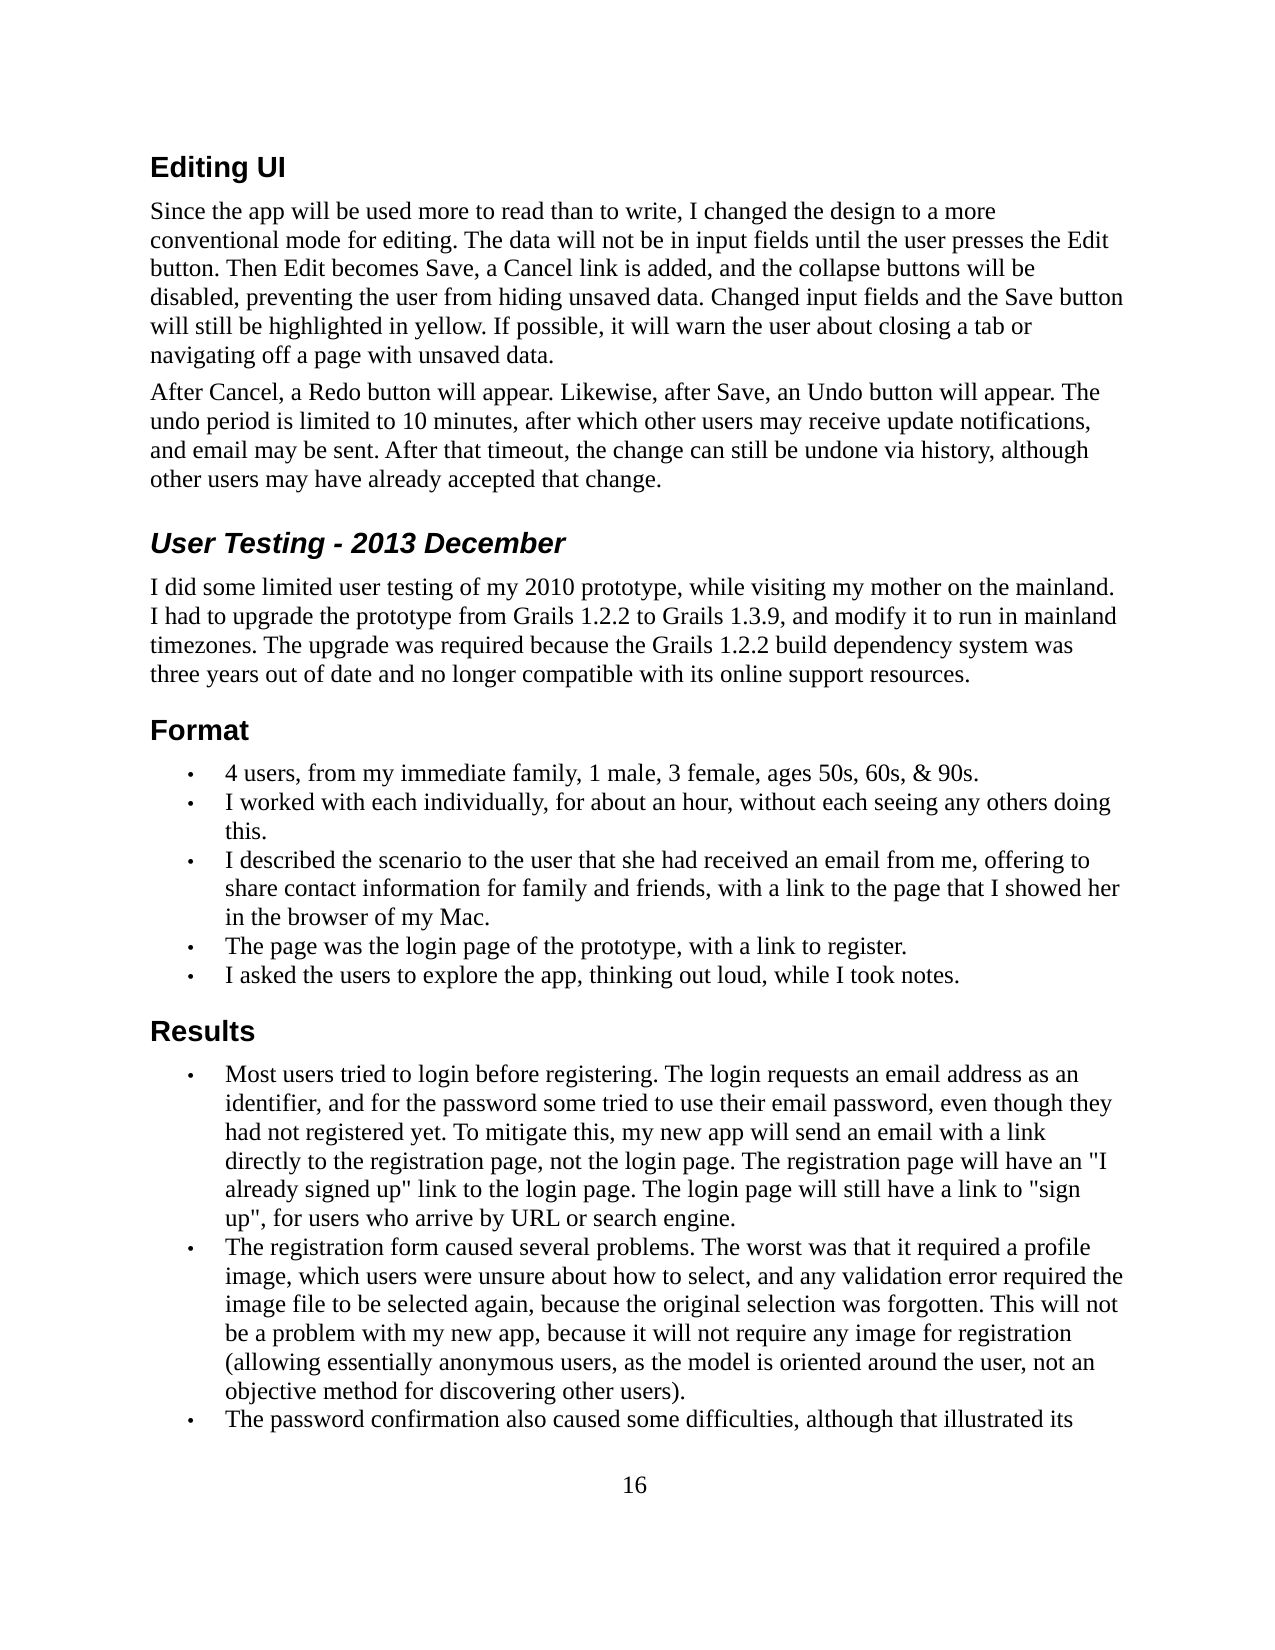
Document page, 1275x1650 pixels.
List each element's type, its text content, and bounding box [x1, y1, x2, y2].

list The password confirmation also caused some difficulties, although that illustrated its [187, 1404, 1125, 1433]
list I described the scenario to the user that she had received an email from me, offering to share contact information for family and friends, with a link to the page that I showed her in the browser of my Mac. [187, 845, 1125, 931]
text After Cancel, a Redo button will appear. Likewise, after Save, an Undo button will appear. The undo period is limited to 10 minutes, after which other users may receive update notifications, and email may be sent. After that timeout, the change can still be undone via history, although other users may have already accepted that change. [150, 377, 1125, 492]
list The registration form caused several problems. The worst was that it required a profile image, which users were unsure about how to select, and any validation error required the image file to be selected again, because the original selection was forgotten. This will not be a problem with my new app, because it will not require any image for registration (allowing essentially anonymous users, as the model is oriented around the user, not an objective method for discovering other users). [187, 1232, 1125, 1404]
list Most users tried to login before registering. The login requests an email address as an identifier, and for the password some tried to use their email password, even though they had not registered yet. To mitigate this, my new app will send an email with a link directly to the registration page, not the login page. The registration page will have an "I already signed up" link to the login page. The login page will still have a link to "sign up", for users who arrive by URL or search engine. [187, 1059, 1125, 1232]
list I worked with each individually, for about an hour, without each seeing any others doing this. [187, 787, 1125, 845]
list The page was the login page of the prototype, with a link to register. [187, 931, 1125, 960]
list I asked the users to explore the app, thinking out loud, while I took notes. [187, 960, 1125, 988]
subtitle User Testing - 2013 December [150, 526, 1125, 560]
subtitle Format [150, 712, 1125, 746]
subtitle Editing UI [150, 150, 1125, 183]
subtitle Results [150, 1013, 1125, 1047]
text I did some limited user testing of my 2010 prototype, while visiting my mother on the mainland. I had to upgrade the prototype from Grails 1.2.2 to Grails 1.3.9, and modify it to run in mainland timezones. The upgrade was required because the Grails 1.2.2 build dependency system was three years out of date and no longer compatible with its online support resources. [150, 572, 1125, 687]
list 4 users, from my immediate family, 1 male, 3 female, ages 50s, 60s, & 90s. [187, 758, 1125, 787]
text Since the app will be used more to read than to write, I changed the design to a more conventional mode for editing. The data will not be in input fields until the user presses the Edit button. Then Edit becomes Save, a Cancel link is added, and the collapse buttons will be disabled, preventing the user from hiding unsaved data. Changed input fields and the Save button will still be highlighted in yellow. If possible, it will warn the user about closing a tab or navigating off a page with unsaved data. [150, 196, 1125, 368]
